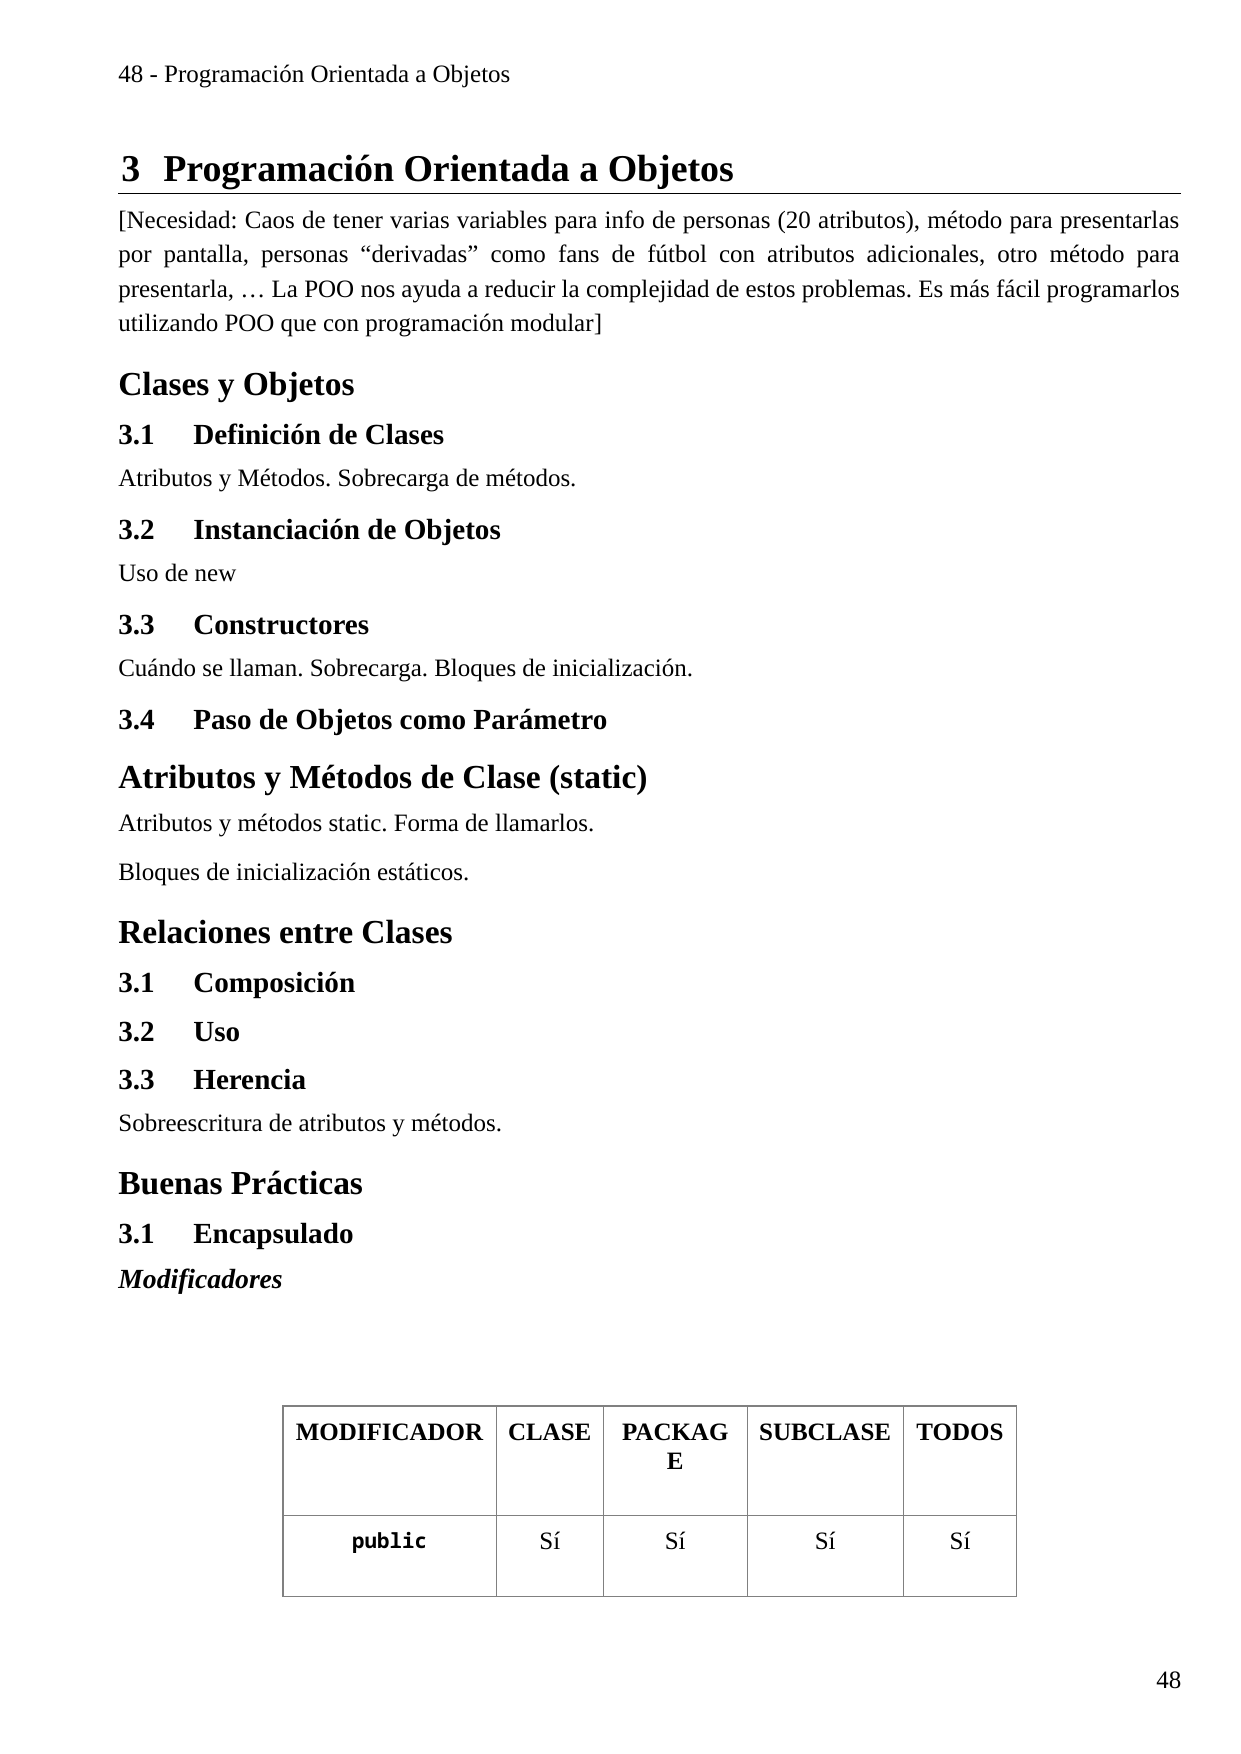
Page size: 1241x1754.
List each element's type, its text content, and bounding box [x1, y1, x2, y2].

subtitle Clases y Objetos [118, 364, 1181, 402]
subtitle Relaciones entre Clases [118, 912, 1181, 951]
table_cell Sí [748, 1516, 903, 1596]
subtitle Atributos y Métodos de Clase (static) [118, 757, 1181, 795]
table_header MODIFICADOR [284, 1407, 496, 1515]
table_cell Sí [904, 1516, 1016, 1596]
table_header SUBCLASE [748, 1407, 903, 1515]
table_header CLASE [497, 1407, 603, 1515]
table_cell Sí [497, 1516, 603, 1596]
subtitle Programación Orientada a Objetos [118, 143, 1181, 193]
text Atributos y Métodos. Sobrecarga de métodos. [118, 463, 1181, 492]
subtitle Constructores [118, 607, 1181, 641]
text Cuándo se llaman. Sobrecarga. Bloques de inicialización. [118, 653, 1181, 682]
subtitle Composición [118, 966, 1181, 999]
subtitle Modificadores [118, 1262, 1181, 1294]
text Atributos y métodos static. Forma de llamarlos. [118, 808, 1181, 837]
subtitle Definición de Clases [118, 417, 1181, 451]
subtitle Encapsulado [118, 1216, 1181, 1250]
subtitle Herencia [118, 1062, 1181, 1095]
subtitle Paso de Objetos como Parámetro [118, 702, 1181, 736]
text [Necesidad: Caos de tener varias variables para info de personas (20 atributos), método para presentarlas por pantalla, personas “derivadas” como fans de fútbol con atributos adicionales, otro método para presentarla, … La POO nos ayuda a reducir la complejidad de estos problemas. Es más fácil programarlos utilizando POO que con programación modular] [118, 205, 1181, 337]
text Bloques de inicialización estáticos. [118, 857, 1181, 886]
subtitle Uso [118, 1014, 1181, 1047]
text Uso de new [118, 558, 1181, 587]
table_cell Sí [604, 1516, 747, 1596]
table_cell public [284, 1516, 496, 1596]
subtitle Instanciación de Objetos [118, 512, 1181, 546]
subtitle Buenas Prácticas [118, 1163, 1181, 1202]
text Sobreescritura de atributos y métodos. [118, 1108, 1181, 1137]
table_header TODOS [904, 1407, 1016, 1515]
table_header PACKAGE [604, 1407, 747, 1515]
